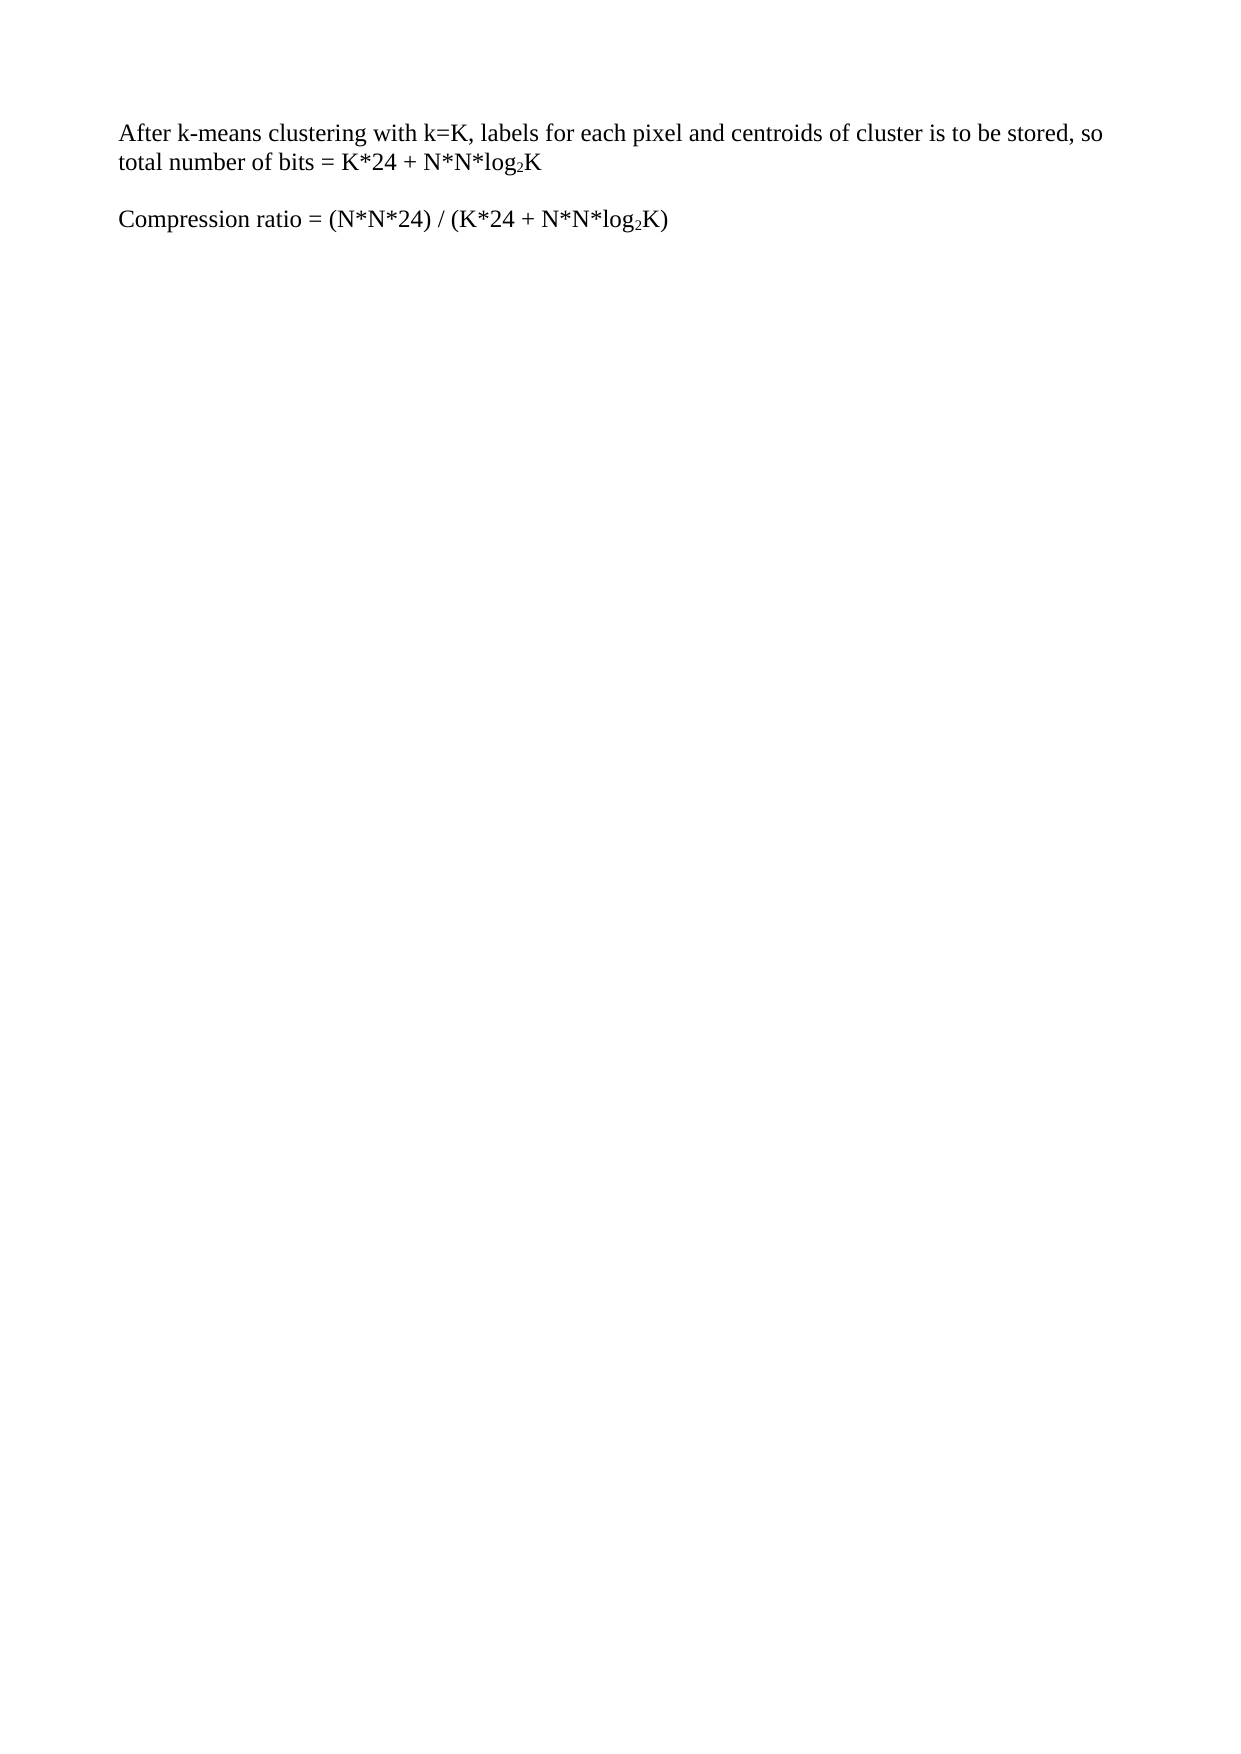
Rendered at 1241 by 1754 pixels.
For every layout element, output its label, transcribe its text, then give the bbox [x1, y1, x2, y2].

text Compression ratio = (N*N*24) / (K*24 + N*N*log2K) [118, 204, 1122, 233]
text After k-means clustering with k=K, labels for each pixel and centroids of cluster is to be stored, so total number of bits = K*24 + N*N*log2K [118, 118, 1122, 176]
